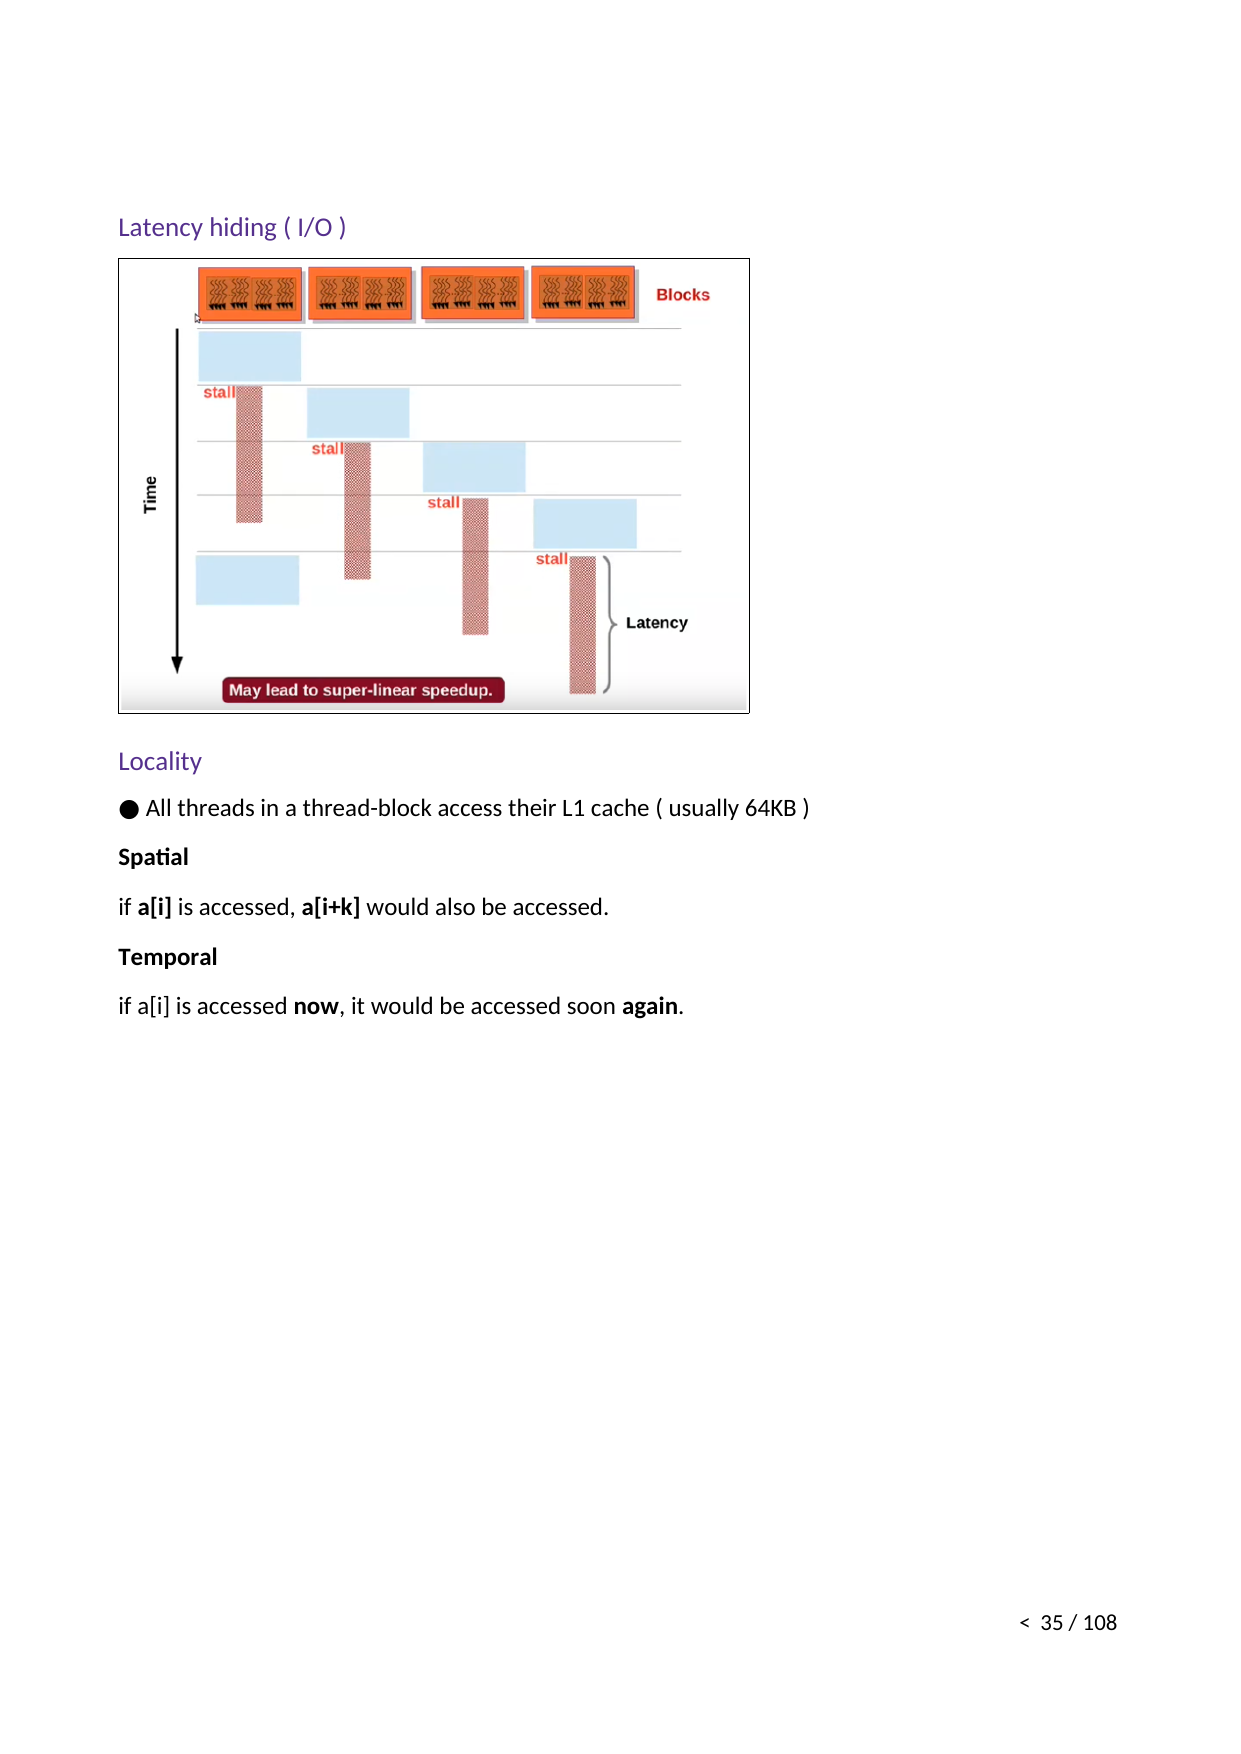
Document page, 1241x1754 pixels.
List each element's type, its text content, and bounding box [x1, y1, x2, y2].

picture [121, 260, 747, 710]
text if a[i] is accessed now, it would be accessed soon again. [118, 990, 1122, 1021]
subtitle Locality [118, 744, 1122, 777]
text Spatial [118, 842, 1122, 872]
text ● All threads in a thread-block access their L1 cache ( usually 64KB ) [118, 792, 1122, 822]
subtitle Latency hiding ( I/O ) [118, 210, 1122, 243]
text if a[i] is accessed, a[i+k] would also be accessed. [118, 891, 1122, 922]
text Temporal [118, 941, 1122, 971]
